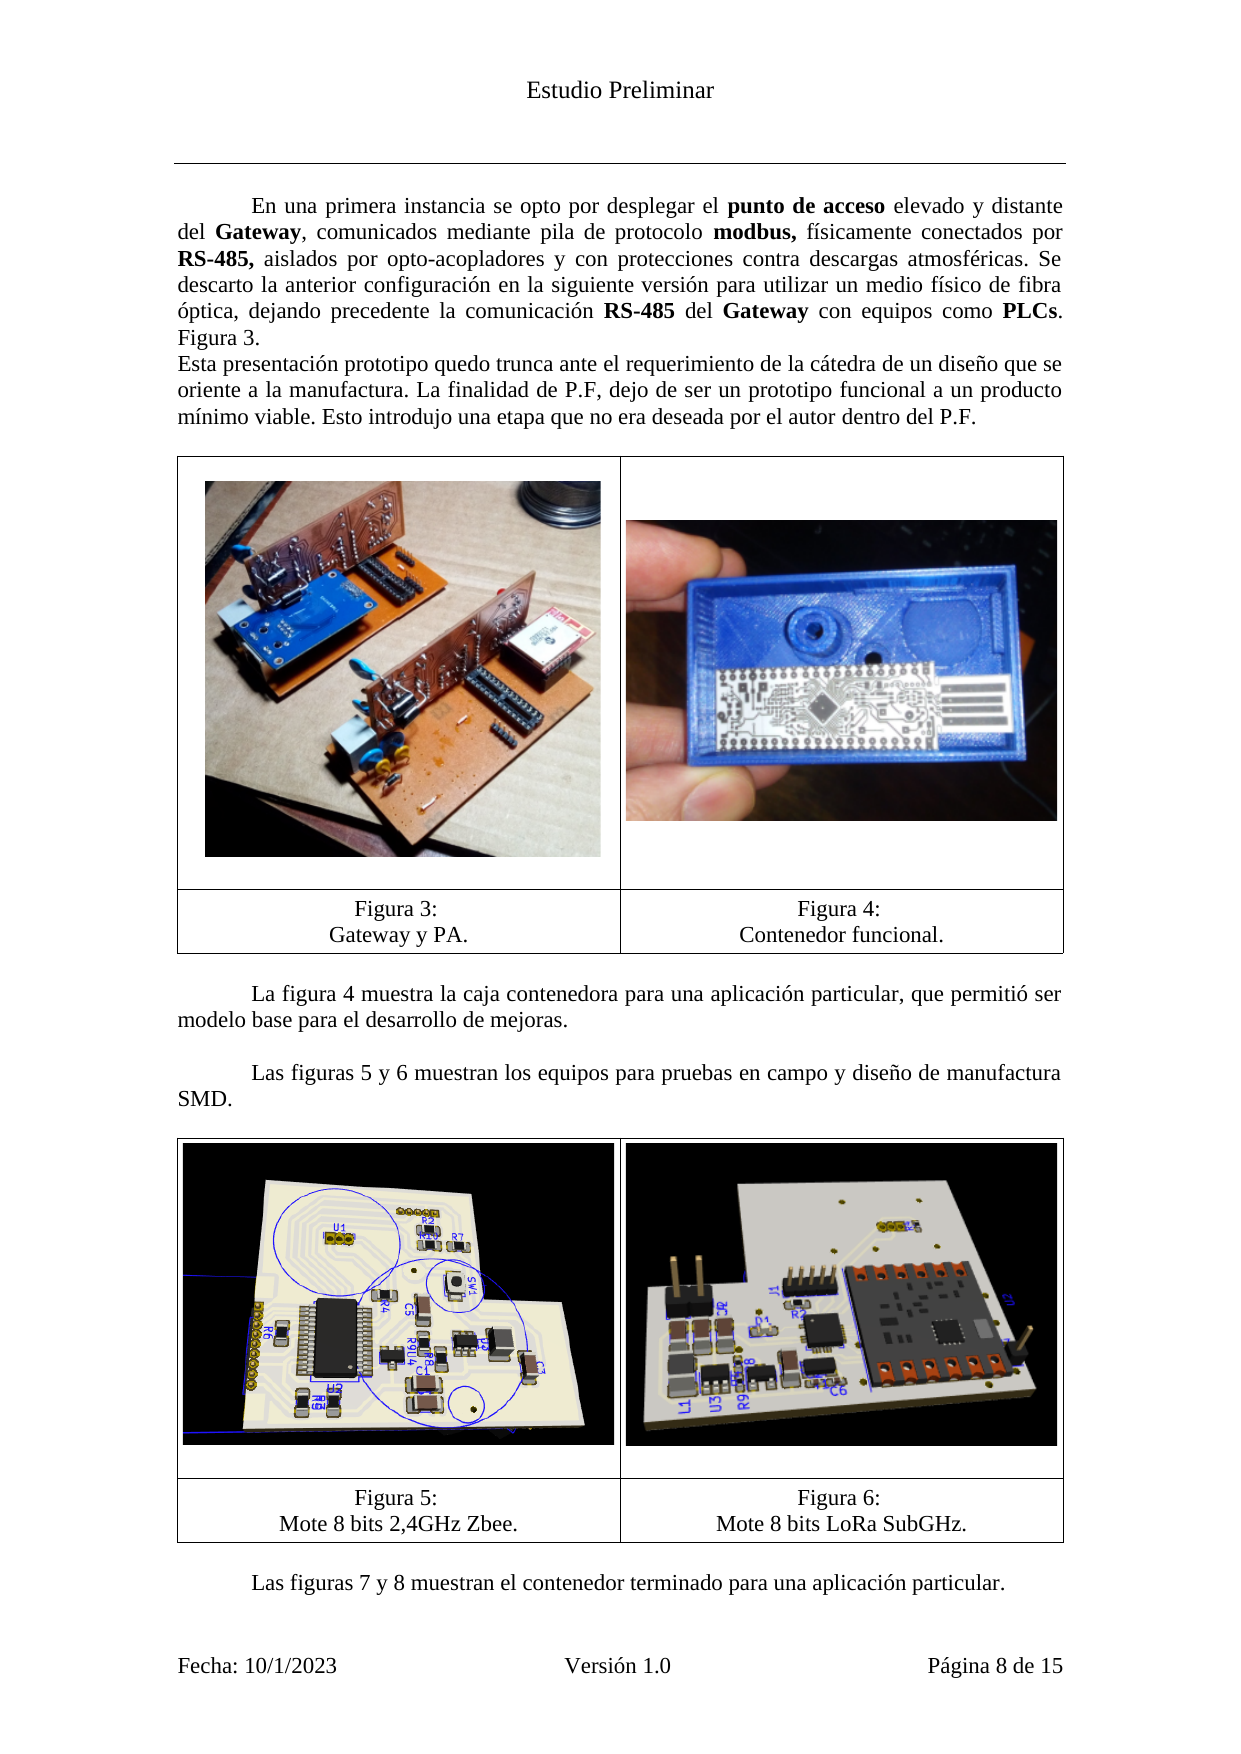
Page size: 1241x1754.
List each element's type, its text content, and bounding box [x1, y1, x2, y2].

table_header [621, 1139, 1063, 1143]
table_cell Figura 4: Contenedor funcional. [621, 890, 1063, 953]
picture [625, 1143, 1058, 1446]
table_header [621, 457, 1063, 889]
text Esta presentación prototipo quedo trunca ante el requerimiento de la cátedra de un diseño que se oriente a la manufactura. La finalidad de P.F, dejo de ser un prototipo funcional a un producto mínimo viable. Esto introdujo una etapa que no era deseada por el autor dentro del P.F. [177, 350, 1063, 429]
picture [625, 520, 1058, 821]
text Las figuras 7 y 8 muestran el contenedor terminado para una aplicación particular. [177, 1569, 1063, 1595]
picture [182, 1143, 615, 1445]
table_header [178, 1144, 620, 1478]
text La figura 4 muestra la caja contenedora para una aplicación particular, que permitió ser modelo base para el desarrollo de mejoras. [177, 979, 1063, 1032]
table_header [621, 1144, 1063, 1478]
text En una primera instancia se opto por desplegar el punto de acceso elevado y distante del Gateway, comunicados mediante pila de protocolo modbus, físicamente conectados por RS-485, aislados por opto-acopladores y con protecciones contra descargas atmosféricas. Se descarto la anterior configuración en la siguiente versión para utilizar un medio físico de fibra óptica, dejando precedente la comunicación RS-485 del Gateway con equipos como PLCs. Figura 3. [177, 192, 1063, 350]
picture [205, 481, 601, 857]
text Las figuras 5 y 6 muestran los equipos para pruebas en campo y diseño de manufactura SMD. [177, 1059, 1063, 1111]
table_cell Figura 5: Mote 8 bits 2,4GHz Zbee. [178, 1479, 620, 1542]
table_header [178, 1139, 620, 1143]
table_cell Figura 6: Mote 8 bits LoRa SubGHz. [621, 1479, 1063, 1542]
table_header [178, 457, 620, 889]
table_cell Figura 3: Gateway y PA. [178, 890, 620, 953]
